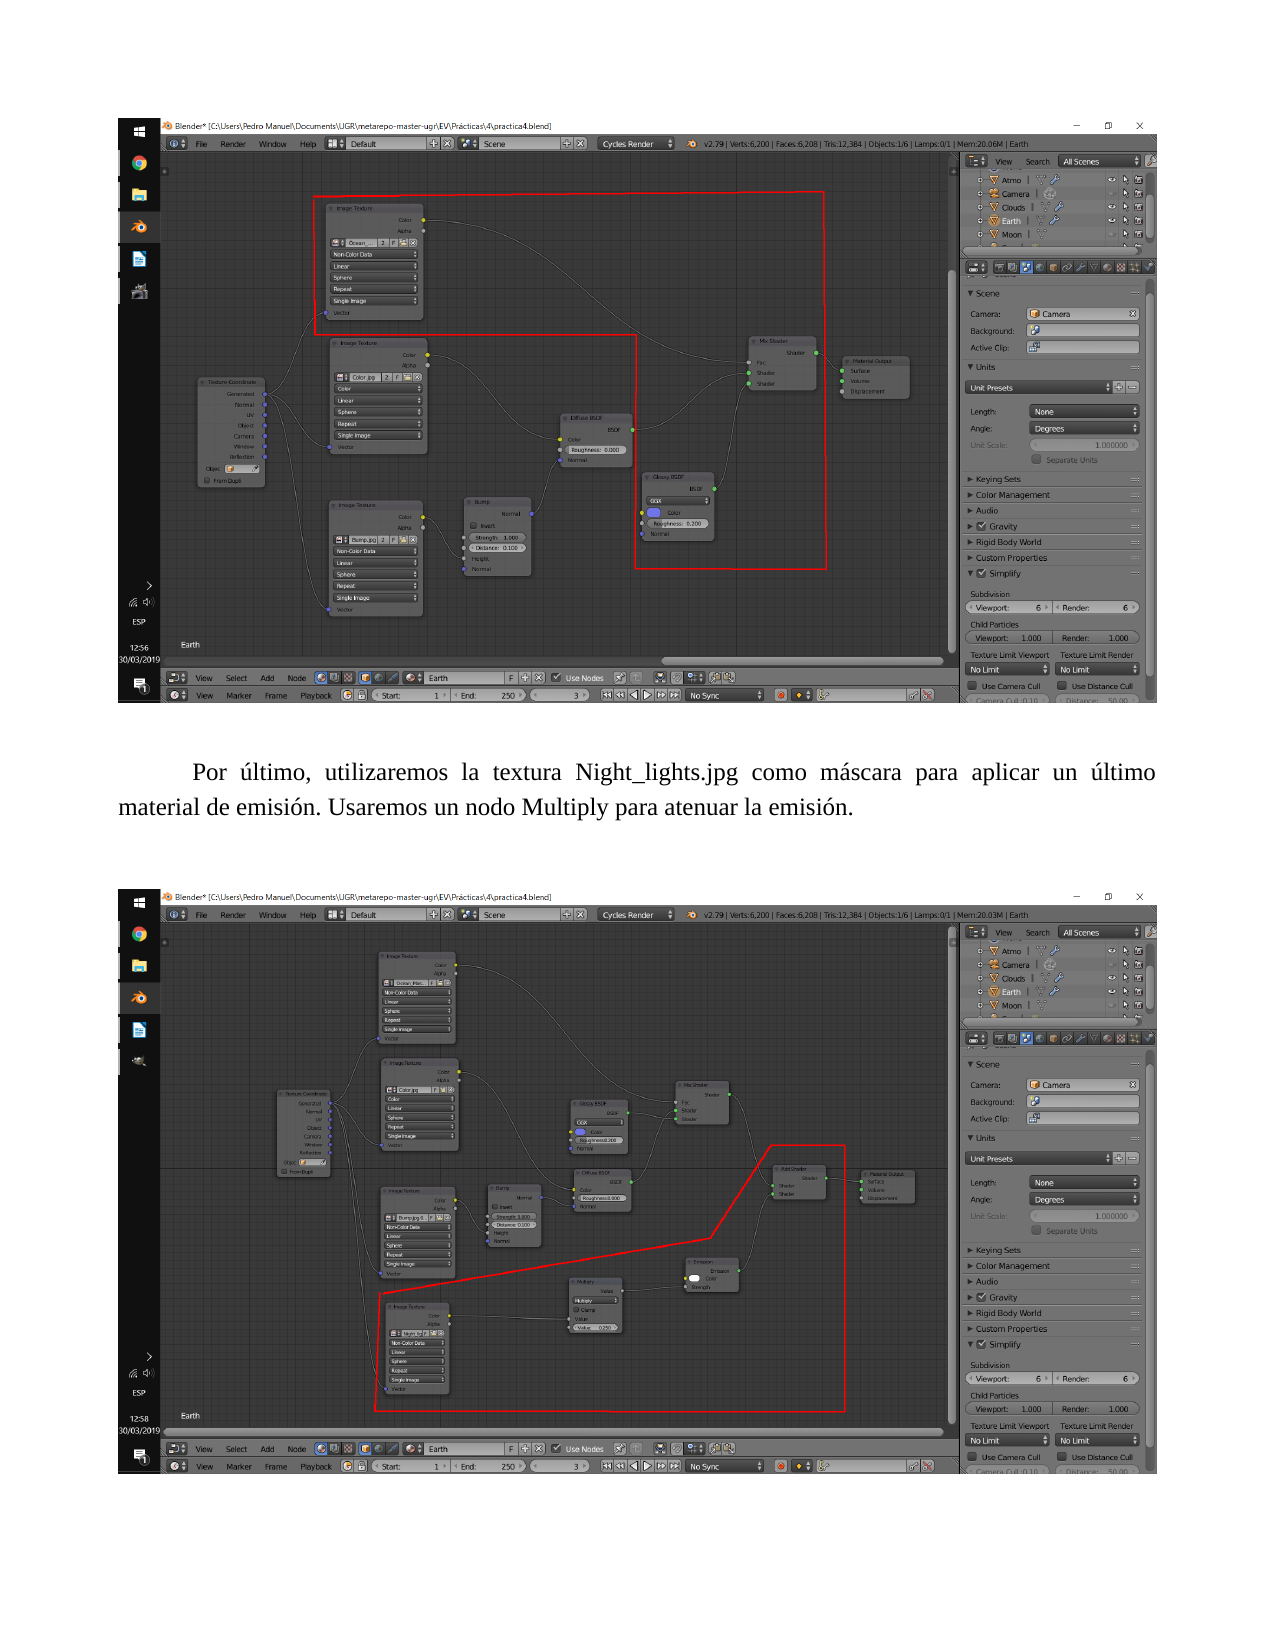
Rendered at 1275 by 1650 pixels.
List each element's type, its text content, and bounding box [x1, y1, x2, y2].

picture [118, 118, 1157, 703]
picture [118, 889, 1157, 1474]
text Por último, utilizaremos la textura Night_lights.jpg como máscara para aplicar un último material de emisión. Usaremos un nodo Multiply para atenuar la emisión. [118, 757, 1157, 820]
